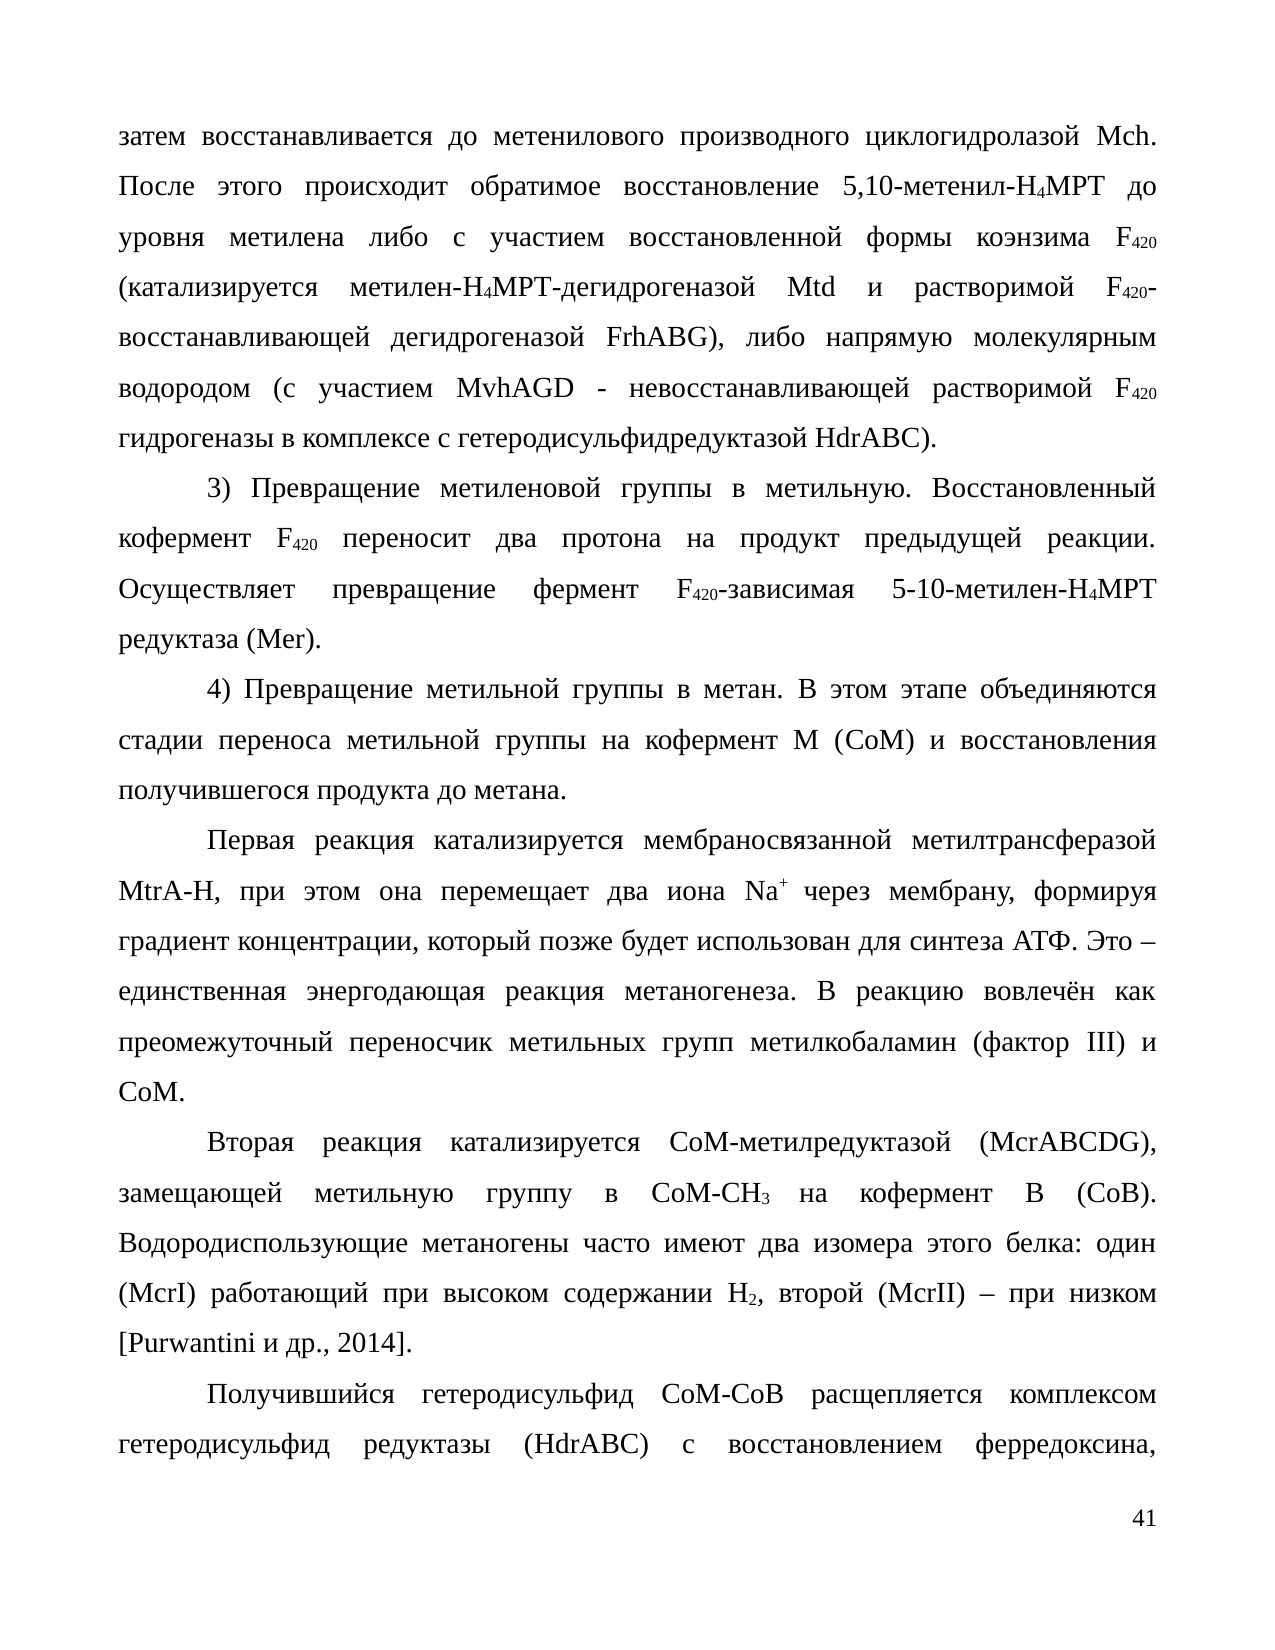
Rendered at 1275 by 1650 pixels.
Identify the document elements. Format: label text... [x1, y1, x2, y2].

text затем восстанавливается до метенилового производного циклогидролазой Mch. После этого происходит обратимое восстановление 5,10-метенил-H4MPT до уровня метилена либо с участием восстановленной формы коэнзима F420 (катализируется метилен-H4MPT-дегидрогеназой Mtd и растворимой F420-восстанавливающей дегидрогеназой FrhABG), либо напрямую молекулярным водородом (с участием MvhAGD - невосстанавливающей растворимой F420 гидрогеназы в комплексе с гетеродисульфидредуктазой HdrABC). [118, 118, 1157, 453]
text 3) Превращение метиленовой группы в метильную. Восстановленный кофермент F420 переносит два протона на продукт предыдущей реакции. Осуществляет превращение фермент F420-зависимая 5-10-метилен-H4MPT редуктаза (Mer). [118, 470, 1157, 655]
text Вторая реакция катализируется CoM-метилредуктазой (McrABCDG), замещающей метильную группу в CoM-CH3 на кофермент B (CoB). Водородиспользующие метаногены часто имеют два изомера этого белка: один (McrI) работающий при высоком содержании H2, второй (McrII) – при низком [Purwantini и др., 2014]⁠. [118, 1124, 1157, 1359]
text Первая реакция катализируется мембраносвязанной метилтрансферазой MtrA-H, при этом она перемещает два иона Na+ через мембрану, формируя градиент концентрации, который позже будет использован для синтеза АТФ. Это – единственная энергодающая реакция метаногенеза. В реакцию вовлечён как преомежуточный переносчик метильных групп метилкобаламин (фактор III) и CoM. [118, 822, 1157, 1108]
text 4) Превращение метильной группы в метан. В этом этапе объединяются стадии переноса метильной группы на кофермент М (CoM) и восстановления получившегося продукта до метана. [118, 672, 1157, 806]
text Получившийся гетеродисульфид CoM-CoB расщепляется комплексом гетеродисульфид редуктазы (HdrABC) с восстановлением ферредоксина, [118, 1376, 1157, 1460]
